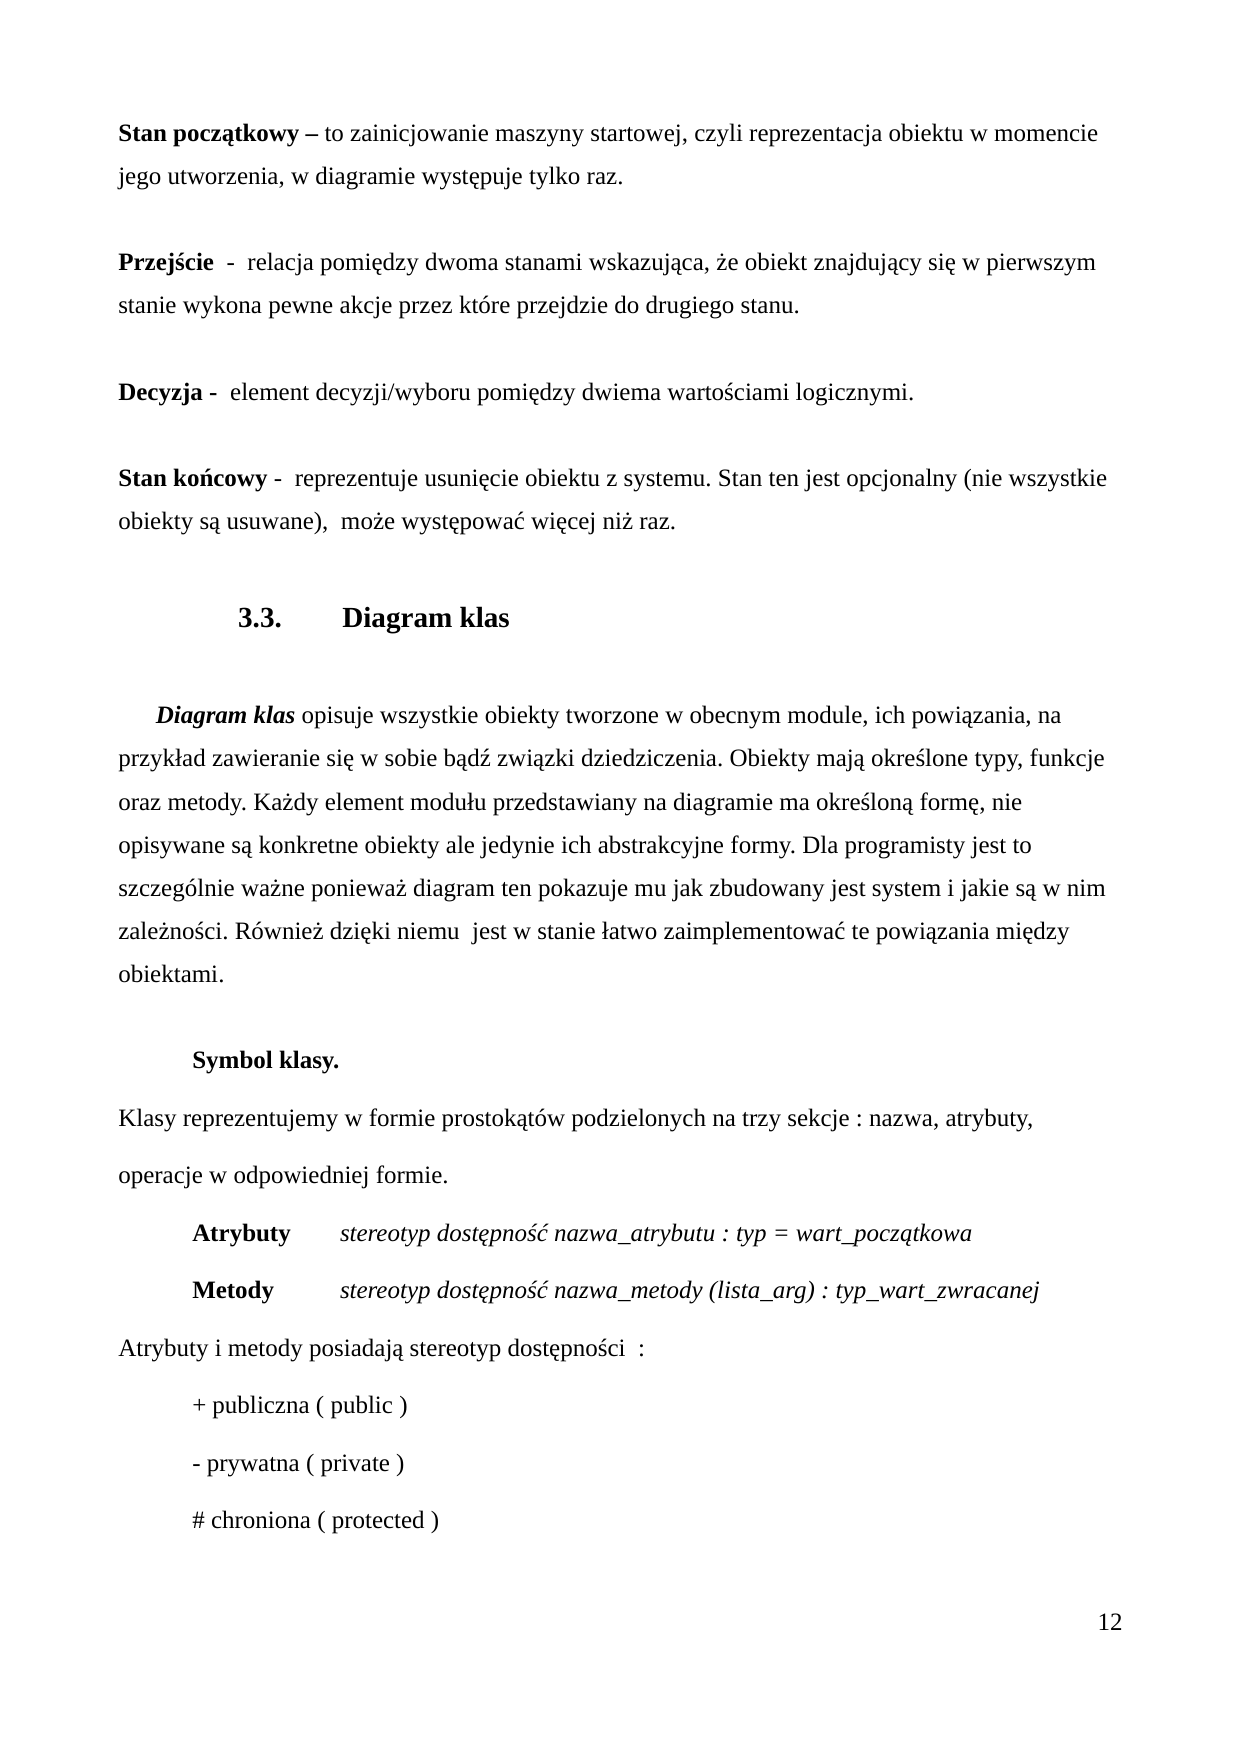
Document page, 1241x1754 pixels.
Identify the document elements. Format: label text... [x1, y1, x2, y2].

text Stan początkowy – to zainicjowanie maszyny startowej, czyli reprezentacja obiektu w momencie jego utworzenia, w diagramie występuje tylko raz. [118, 118, 1122, 190]
text - prywatna ( private ) [118, 1448, 1122, 1477]
text Atrybuty i metody posiadają stereotyp dostępności : [118, 1333, 1122, 1362]
text Stan końcowy - reprezentuje usunięcie obiektu z systemu. Stan ten jest opcjonalny (nie wszystkie obiekty są usuwane), może występować więcej niż raz. [118, 463, 1122, 535]
text Metody stereotyp dostępność nazwa_metody (lista_arg) : typ_wart_zwracanej [118, 1275, 1122, 1304]
text Atrybuty stereotyp dostępność nazwa_atrybutu : typ = wart_początkowa [118, 1218, 1122, 1247]
text # chroniona ( protected ) [118, 1505, 1122, 1534]
text Diagram klas opisuje wszystkie obiekty tworzone w obecnym module, ich powiązania, na przykład zawieranie się w sobie bądź związki dziedziczenia. Obiekty mają określone typy, funkcje oraz metody. Każdy element modułu przedstawiany na diagramie ma określoną formę, nie opisywane są konkretne obiekty ale jedynie ich abstrakcyjne formy. Dla programisty jest to szczególnie ważne ponieważ diagram ten pokazuje mu jak zbudowany jest system i jakie są w nim zależności. Również dzięki niemu jest w stanie łatwo zaimplementować te powiązania między obiektami. [118, 700, 1122, 988]
text Przejście - relacja pomiędzy dwoma stanami wskazująca, że obiekt znajdujący się w pierwszym stanie wykona pewne akcje przez które przejdzie do drugiego stanu. [118, 247, 1122, 319]
text Klasy reprezentujemy w formie prostokątów podzielonych na trzy sekcje : nazwa, atrybuty, operacje w odpowiedniej formie. [118, 1103, 1122, 1189]
text + publiczna ( public ) [118, 1390, 1122, 1419]
list Diagram klas [231, 600, 1122, 683]
text Decyzja - element decyzji/wyboru pomiędzy dwiema wartościami logicznymi. [118, 377, 1122, 406]
text Symbol klasy. [118, 1045, 1122, 1074]
